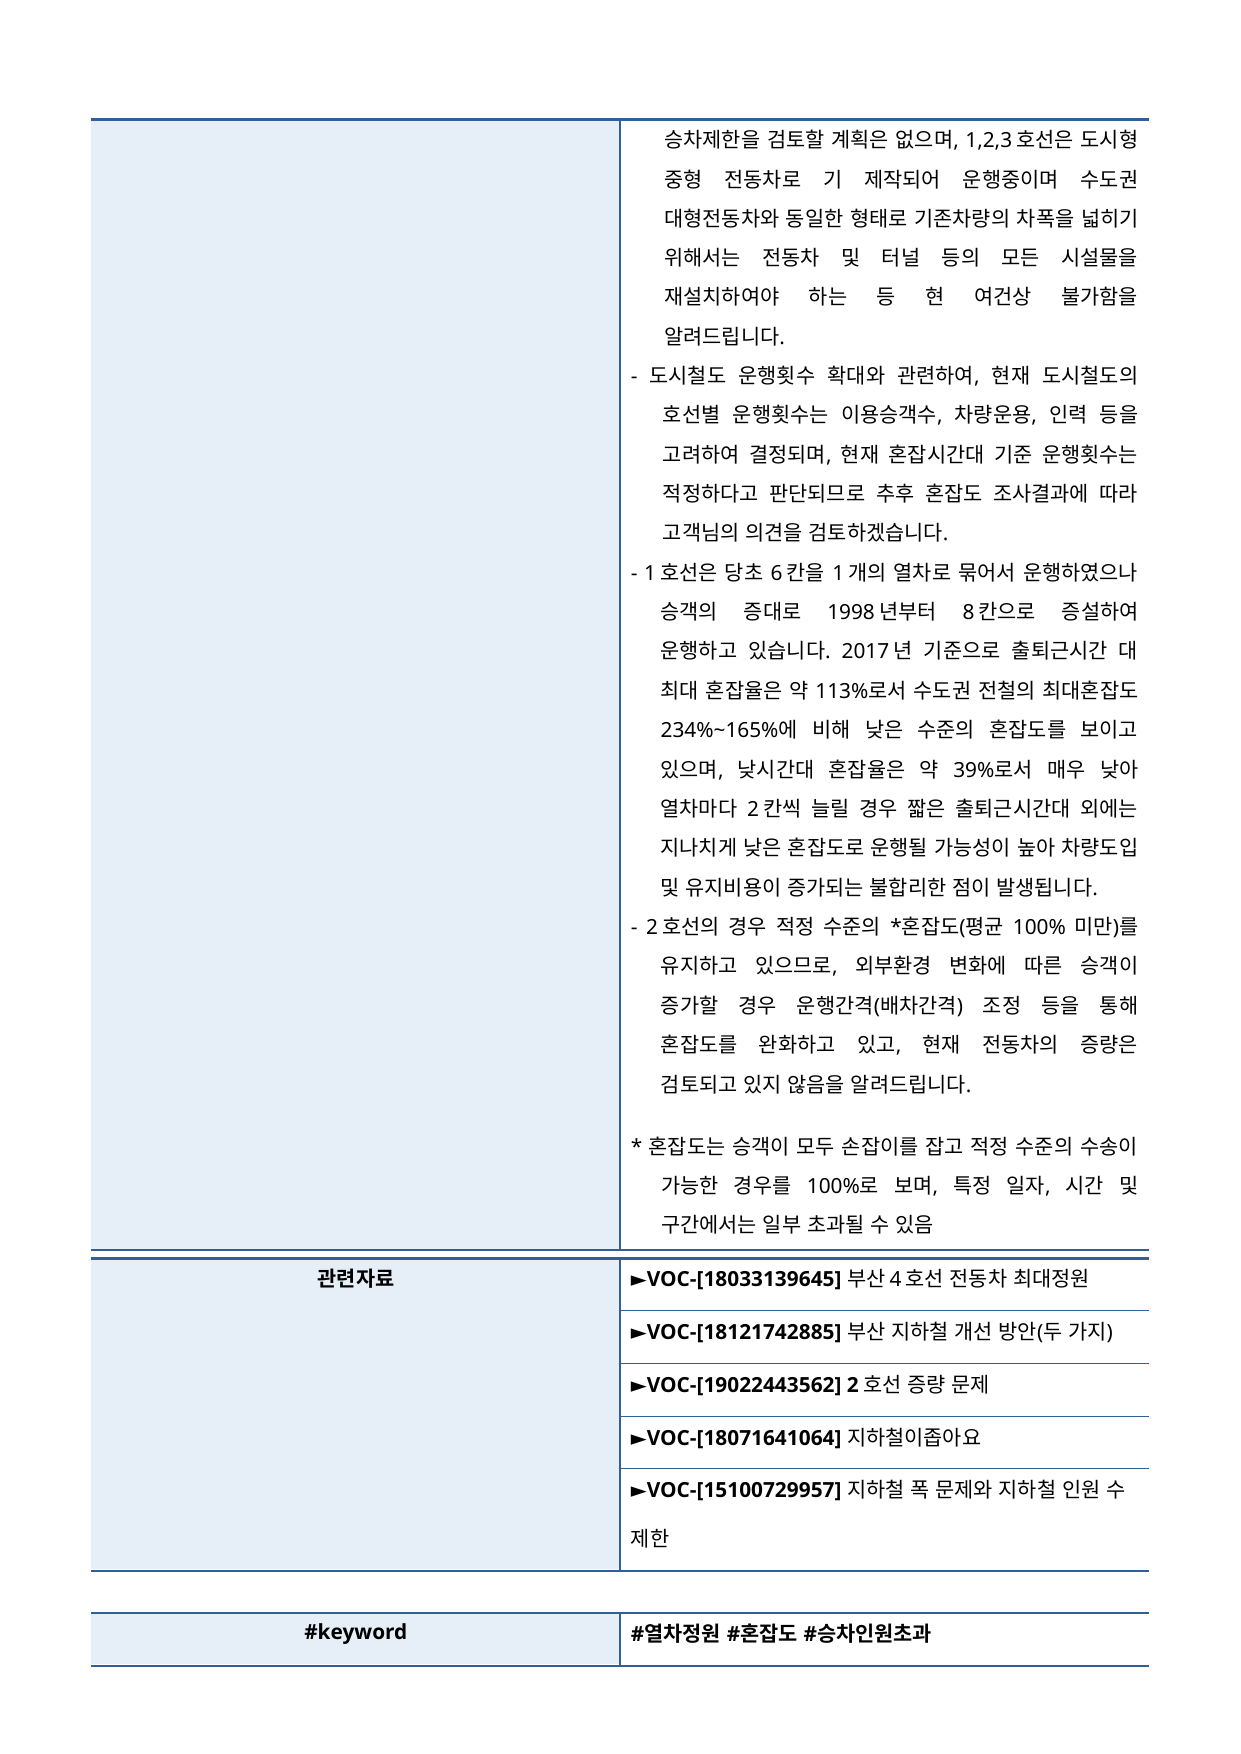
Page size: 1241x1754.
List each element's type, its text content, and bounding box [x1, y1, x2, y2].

table_header ►VOC-[18033139645] 부산4호선 전동차 최대정원 [621, 1260, 1149, 1310]
table_header [91, 121, 619, 1249]
table_cell ►VOC-[15100729957] 지하철 폭 문제와 지하철 인원 수 제한 [621, 1469, 1149, 1569]
table_header 관련자료 [91, 1260, 619, 1569]
table_cell ►VOC-[18121742885] 부산 지하철 개선 방안(두 가지) [621, 1311, 1149, 1363]
table_cell ►VOC-[19022443562] 2호선 증량 문제 [621, 1364, 1149, 1416]
table_header #keyword [91, 1614, 619, 1664]
table_header #열차정원 #혼잡도 #승차인원초과 [621, 1614, 1149, 1664]
table_header 승차제한을 검토할 계획은 없으며, 1,2,3호선은 도시형 중형 전동차로 기 제작되어 운행중이며 수도권 대형전동차와 동일한 형태로 기존차량의 차폭을 넓히기 위해서는 전동차 및 터널 등의 모든 시설물을 재설치하여야 하는 등 현 여건상 불가함을 알려드립니다. - 도시철도 운행횟수 확대와 관련하여, 현재 도시철도의 호선별 운행횟수는 이용승객수, 차량운용, 인력 등을 고려하여 결정되며, 현재 혼잡시간대 기준 운행횟수는 적정하다고 판단되므로 추후 혼잡도 조사결과에 따라 고객님의 의견을 검토하겠습니다. - 1호선은 당초 6칸을 1개의 열차로 묶어서 운행하였으나 승객의 증대로 1998년부터 8칸으로 증설하여 운행하고 있습니다. 2017년 기준으로 출퇴근시간 대 최대 혼잡율은 약 113%로서 수도권 전철의 최대혼잡도 234%~165%에 비해 낮은 수준의 혼잡도를 보이고 있으며, 낮시간대 혼잡율은 약 39%로서 매우 낮아 열차마다 2칸씩 늘릴 경우 짧은 출퇴근시간대 외에는 지나치게 낮은 혼잡도로 운행될 가능성이 높아 차량도입 및 유지비용이 증가되는 불합리한 점이 발생됩니다. - 2호선의 경우 적정 수준의 *혼잡도(평균 100% 미만)를 유지하고 있으므로, 외부환경 변화에 따른 승객이 증가할 경우 운행간격(배차간격) 조정 등을 통해 혼잡도를 완화하고 있고, 현재 전동차의 증량은 검토되고 있지 않음을 알려드립니다. * 혼잡도는 승객이 모두 손잡이를 잡고 적정 수준의 수송이 가능한 경우를 100%로 보며, 특정 일자, 시간 및 구간에서는 일부 초과될 수 있음 [621, 121, 1149, 1249]
table_cell ►VOC-[18071641064] 지하철이좁아요 [621, 1417, 1149, 1468]
